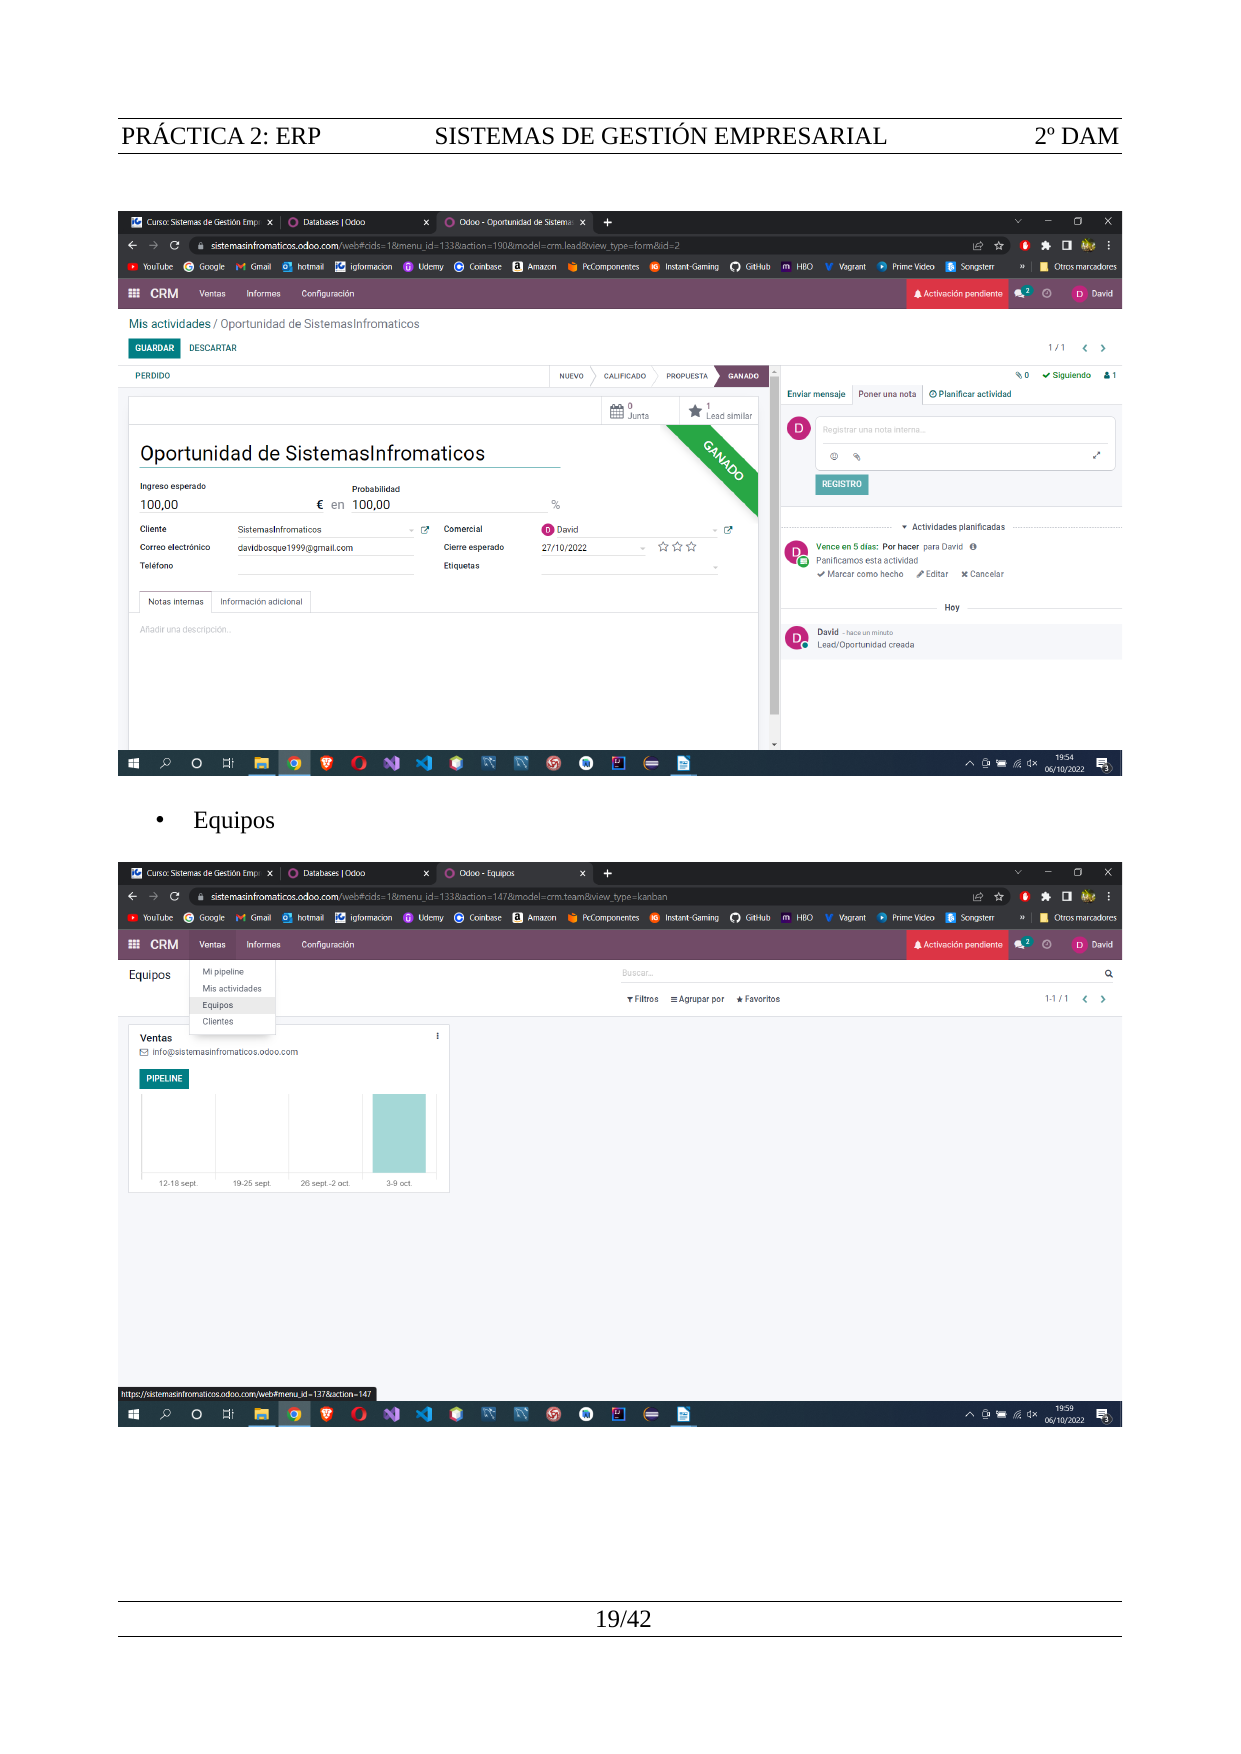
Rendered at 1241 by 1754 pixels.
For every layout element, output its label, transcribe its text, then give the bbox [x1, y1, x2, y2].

picture [118, 862, 1123, 1427]
list Equipos [156, 805, 1122, 833]
picture [118, 211, 1123, 776]
